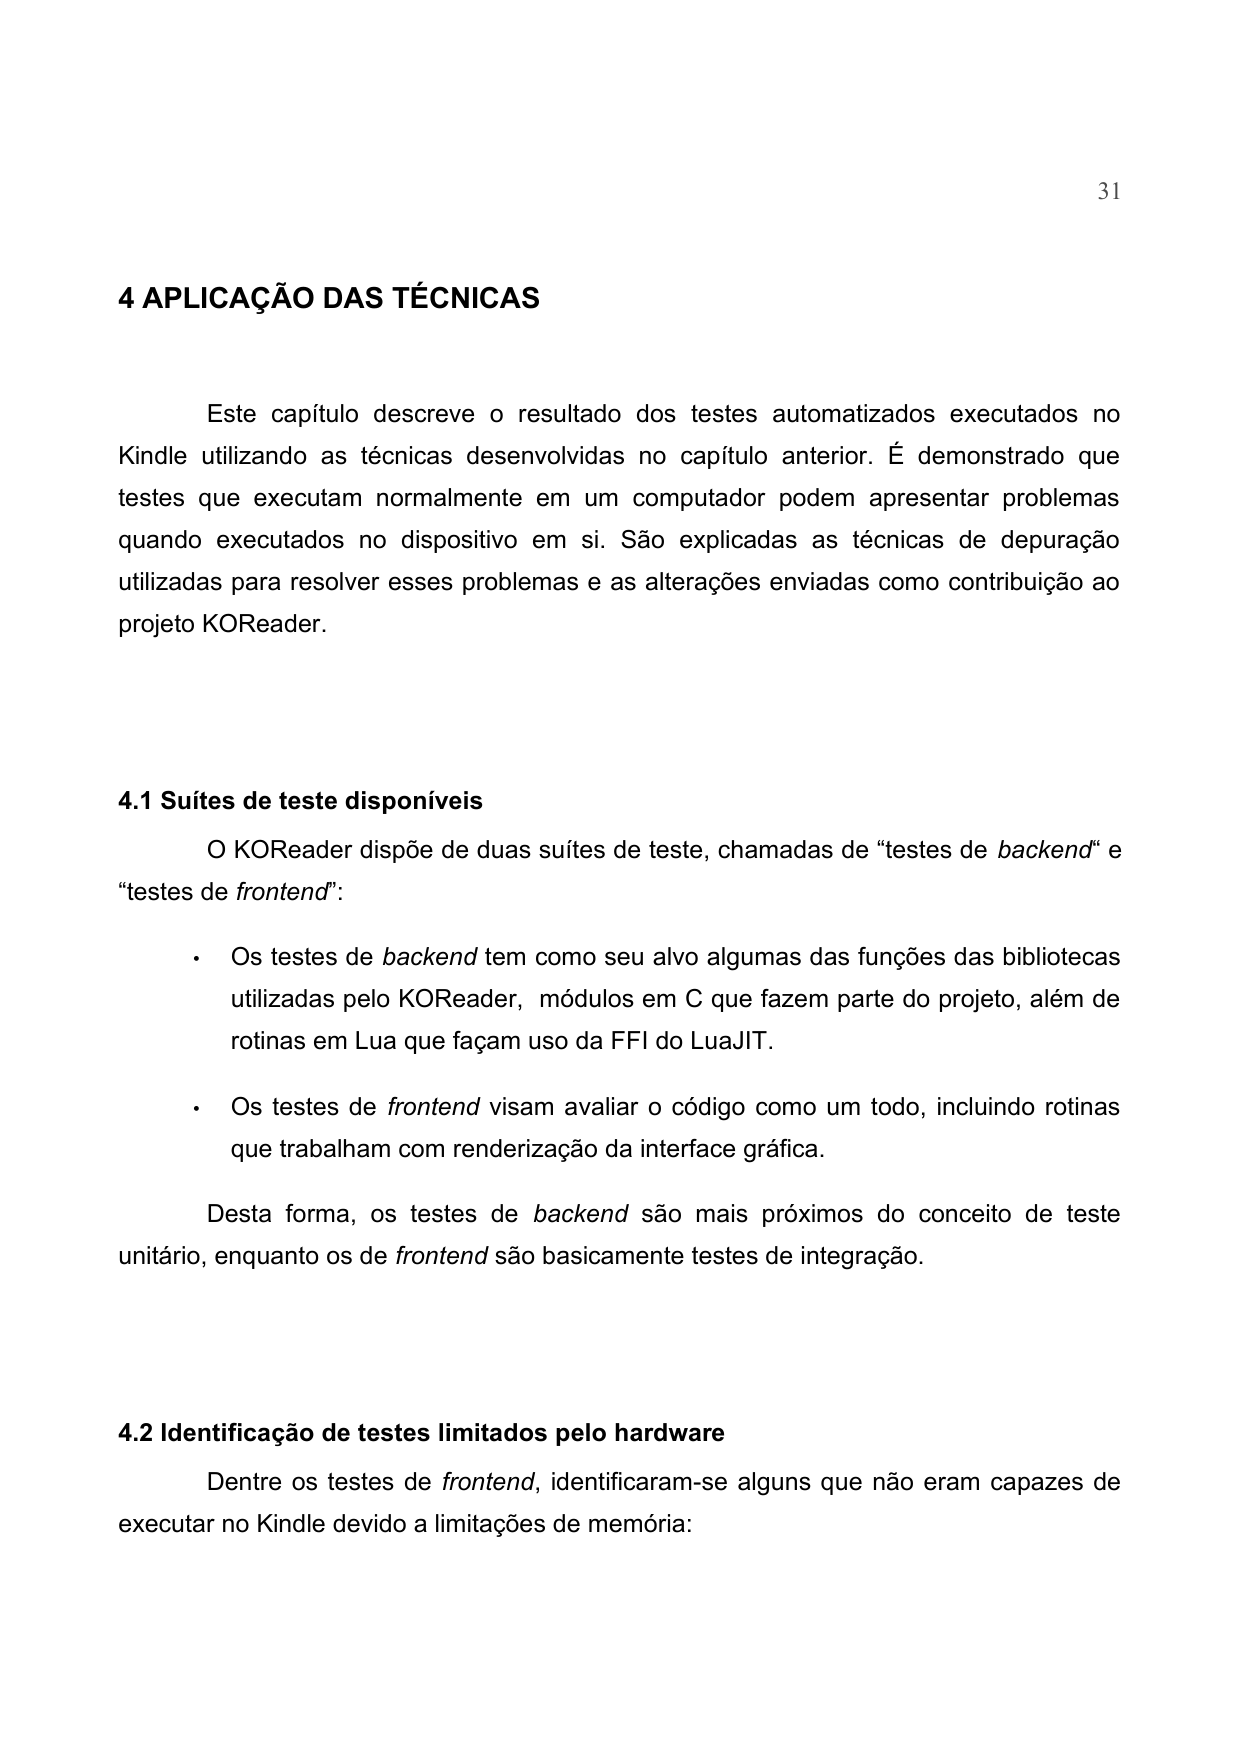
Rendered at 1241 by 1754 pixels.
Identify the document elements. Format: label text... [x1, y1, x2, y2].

text Dentre os testes de frontend, identificaram-se alguns que não eram capazes de executar no Kindle devido a limitações de memória: [118, 1468, 1122, 1538]
subtitle Identificação de testes limitados pelo hardware [118, 1419, 1122, 1447]
list Os testes de backend tem como seu alvo algumas das funções das bibliotecas utilizadas pelo KOReader, módulos em C que fazem parte do projeto, além de rotinas em Lua que façam uso da FFI do LuaJIT. [193, 943, 1122, 1055]
text Este capítulo descreve o resultado dos testes automatizados executados no Kindle utilizando as técnicas desenvolvidas no capítulo anterior. É demonstrado que testes que executam normalmente em um computador podem apresentar problemas quando executados no dispositivo em si. São explicadas as técnicas de depuração utilizadas para resolver esses problemas e as alterações enviadas como contribuição ao projeto KOReader. [118, 400, 1122, 638]
subtitle Suítes de teste disponíveis [118, 787, 1122, 815]
subtitle APLICAÇÃO DAS TÉCNICAS [118, 282, 1122, 314]
text O KOReader dispõe de duas suítes de teste, chamadas de “testes de backend“ e “testes de frontend”: [118, 836, 1122, 906]
text Desta forma, os testes de backend são mais próximos do conceito de teste unitário, enquanto os de frontend são basicamente testes de integração. [118, 1200, 1122, 1270]
list Os testes de frontend visam avaliar o código como um todo, incluindo rotinas que trabalham com renderização da interface gráfica. [193, 1093, 1122, 1163]
